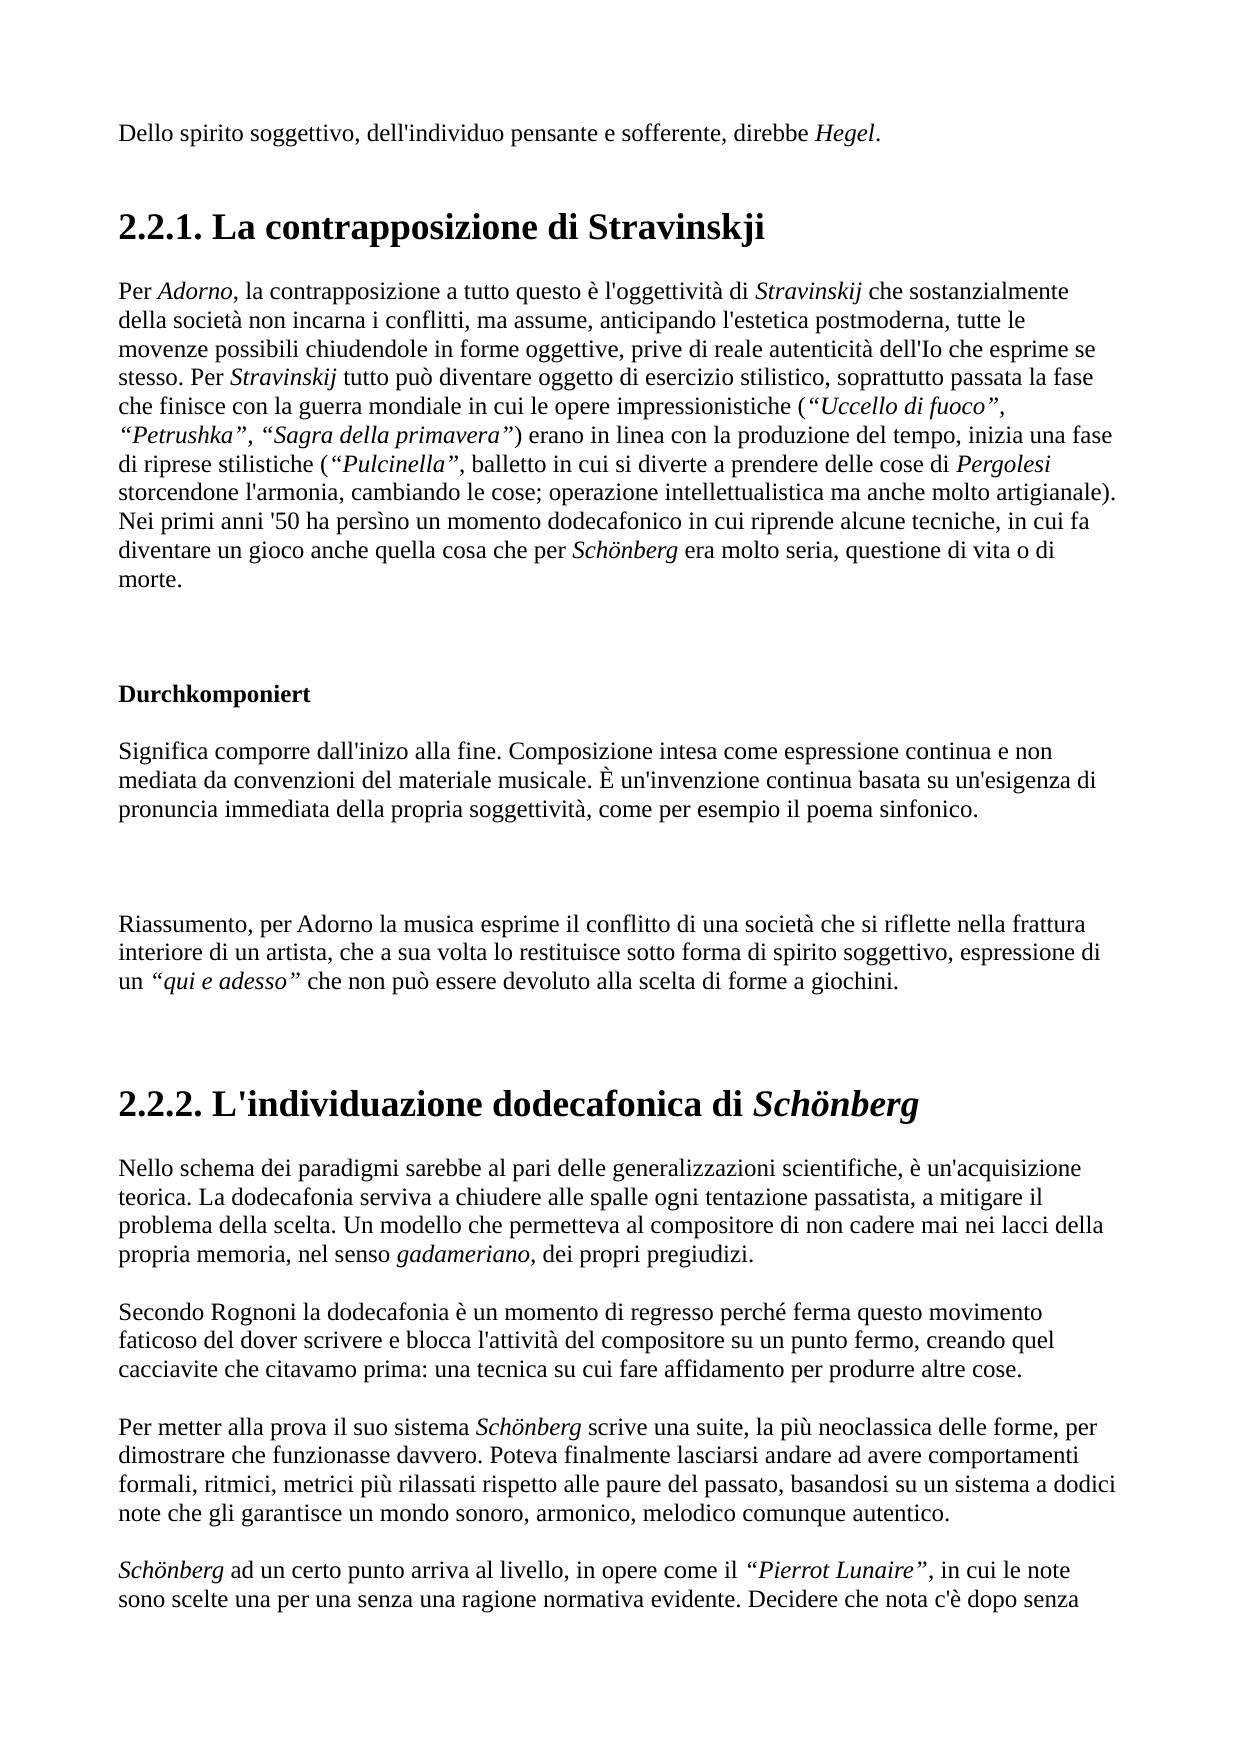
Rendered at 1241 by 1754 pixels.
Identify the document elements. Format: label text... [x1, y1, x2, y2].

text Dello spirito soggettivo, dell'individuo pensante e sofferente, direbbe Hegel. [118, 118, 1122, 147]
text Durchkomponiert Significa comporre dall'inizo alla fine. Composizione intesa come espressione continua e non mediata da convenzioni del materiale musicale. È un'invenzione continua basata su un'esigenza di pronuncia immediata della propria soggettività, come per esempio il poema sinfonico. [118, 679, 1122, 822]
text Secondo Rognoni la dodecafonia è un momento di regresso perché ferma questo movimento faticoso del dover scrivere e blocca l'attività del compositore su un punto fermo, creando quel cacciavite che citavamo prima: una tecnica su cui fare affidamento per produrre altre cose. [118, 1297, 1122, 1383]
text Nello schema dei paradigmi sarebbe al pari delle generalizzazioni scientifiche, è un'acquisizione teorica. La dodecafonia serviva a chiudere alle spalle ogni tentazione passatista, a mitigare il problema della scelta. Un modello che permetteva al compositore di non cadere mai nei lacci della propria memoria, nel senso gadameriano, dei propri pregiudizi. [118, 1153, 1122, 1268]
text Riassumento, per Adorno la musica esprime il conflitto di una società che si riflette nella frattura interiore di un artista, che a sua volta lo restituisce sotto forma di spirito soggettivo, espressione di un “qui e adesso” che non può essere devoluto alla scelta di forme a giochini. [118, 909, 1122, 995]
text 2.2.2. L'individuazione dodecafonica di Schönberg [118, 1081, 1122, 1124]
text Per metter alla prova il suo sistema Schönberg scrive una suite, la più neoclassica delle forme, per dimostrare che funzionasse davvero. Poteva finalmente lasciarsi andare ad avere comportamenti formali, ritmici, metrici più rilassati rispetto alle paure del passato, basandosi su un sistema a dodici note che gli garantisce un mondo sonoro, armonico, melodico comunque autentico. [118, 1412, 1122, 1527]
text 2.2.1. La contrapposizione di Stravinskji Per Adorno, la contrapposizione a tutto questo è l'oggettività di Stravinskij che sostanzialmente della società non incarna i conflitti, ma assume, anticipando l'estetica postmoderna, tutte le movenze possibili chiudendole in forme oggettive, prive di reale autenticità dell'Io che esprime se stesso. Per Stravinskij tutto può diventare oggetto di esercizio stilistico, soprattutto passata la fase che finisce con la guerra mondiale in cui le opere impressionistiche (“Uccello di fuoco”, “Petrushka”, “Sagra della primavera”) erano in linea con la produzione del tempo, inizia una fase di riprese stilistiche (“Pulcinella”, balletto in cui si diverte a prendere delle cose di Pergolesi storcendone l'armonia, cambiando le cose; operazione intellettualistica ma anche molto artigianale). Nei primi anni '50 ha persìno un momento dodecafonico in cui riprende alcune tecniche, in cui fa diventare un gioco anche quella cosa che per Schönberg era molto seria, questione di vita o di morte. [118, 176, 1122, 592]
text Schönberg ad un certo punto arriva al livello, in opere come il “Pierrot Lunaire”, in cui le note sono scelte una per una senza una ragione normativa evidente. Decidere che nota c'è dopo senza [118, 1556, 1122, 1613]
